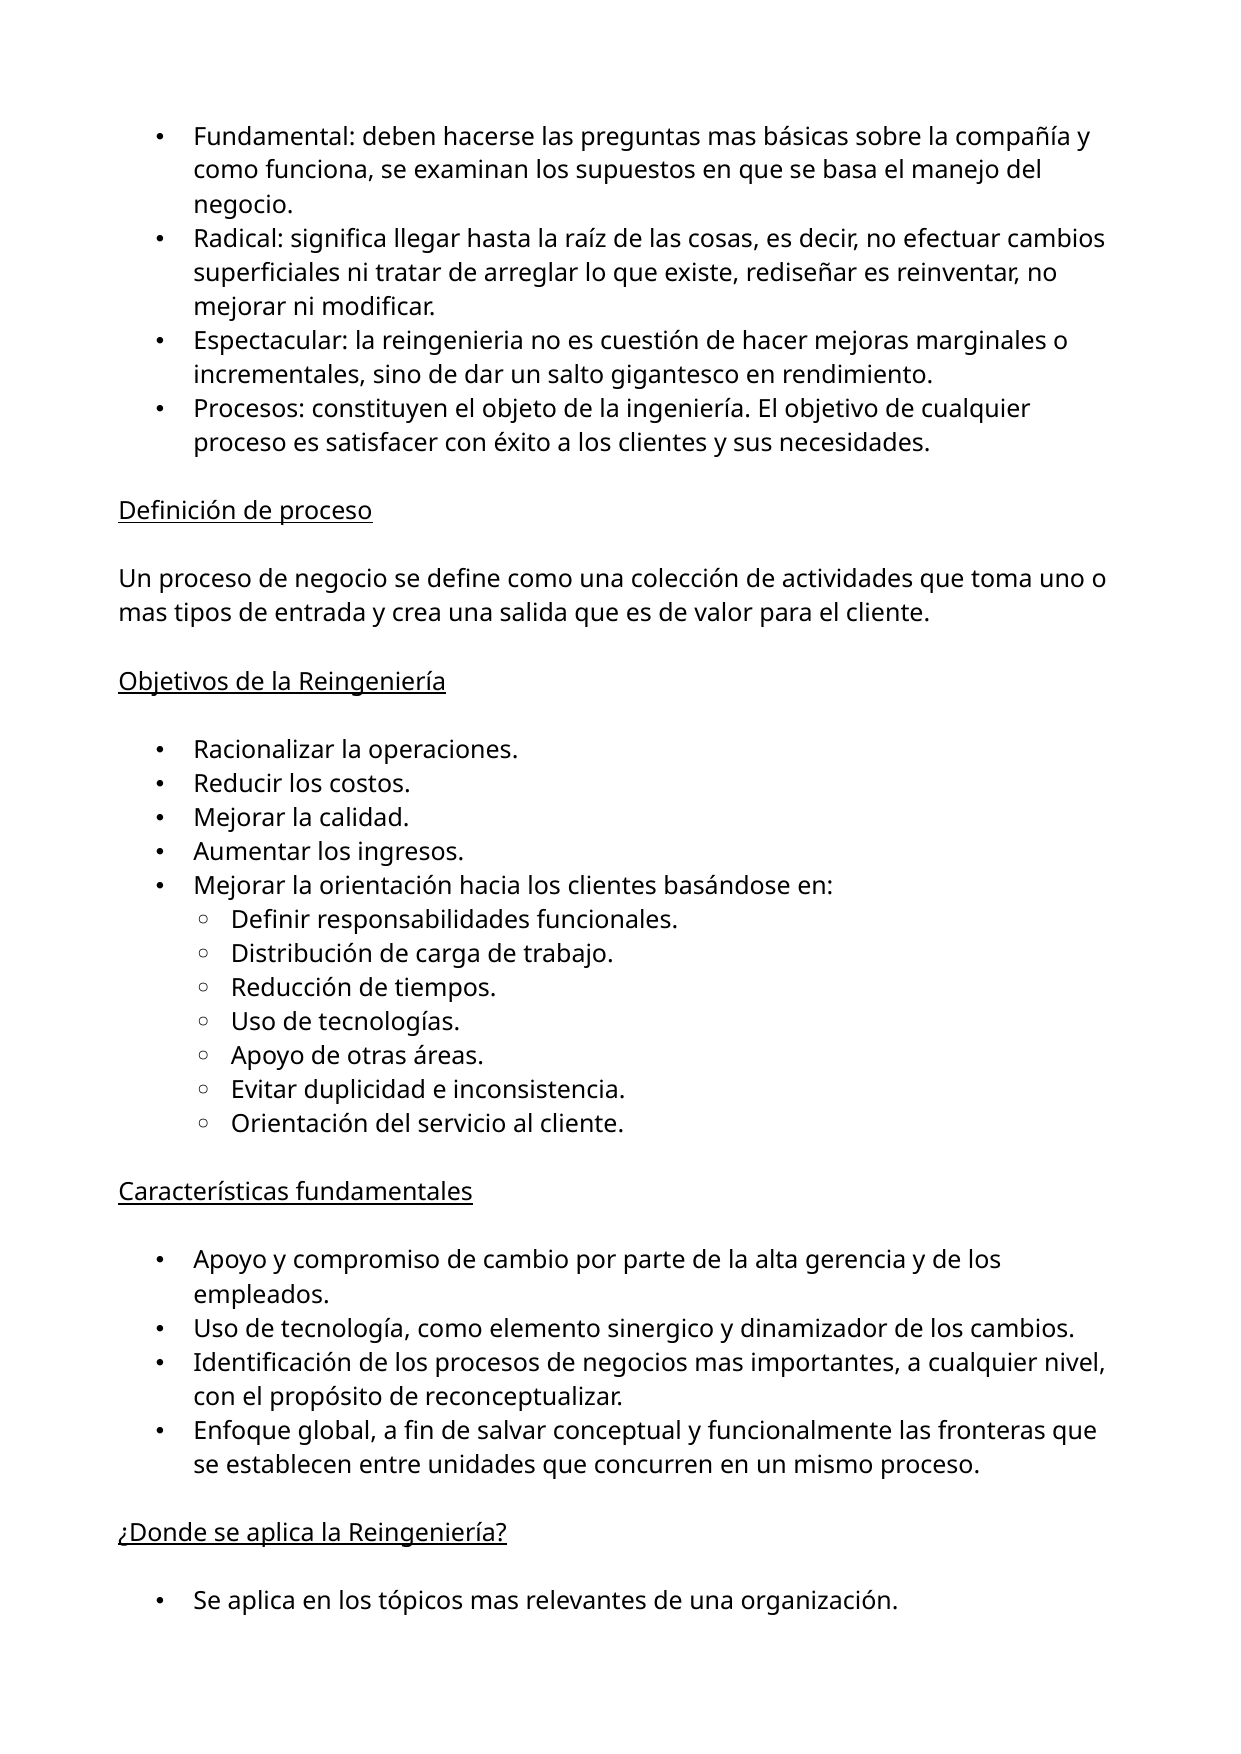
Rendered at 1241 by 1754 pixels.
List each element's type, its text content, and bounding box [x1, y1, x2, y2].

list Evitar duplicidad e inconsistencia. [193, 1072, 1122, 1106]
list Mejorar la orientación hacia los clientes basándose en: [156, 867, 1122, 902]
text Características fundamentales [118, 1174, 1122, 1208]
text Objetivos de la Reingeniería [118, 663, 1122, 697]
list Apoyo de otras áreas. [193, 1038, 1122, 1072]
list Procesos: constituyen el objeto de la ingeniería. El objetivo de cualquier proceso es satisfacer con éxito a los clientes y sus necesidades. [156, 391, 1122, 459]
list Orientación del servicio al cliente. [193, 1106, 1122, 1140]
list Apoyo y compromiso de cambio por parte de la alta gerencia y de los empleados. [156, 1242, 1122, 1310]
list Reducción de tiempos. [193, 970, 1122, 1004]
list Espectacular: la reingenieria no es cuestión de hacer mejoras marginales o incrementales, sino de dar un salto gigantesco en rendimiento. [156, 322, 1122, 391]
list Mejorar la calidad. [156, 799, 1122, 833]
list Fundamental: deben hacerse las preguntas mas básicas sobre la compañía y como funciona, se examinan los supuestos en que se basa el manejo del negocio. [156, 118, 1122, 220]
list Radical: significa llegar hasta la raíz de las cosas, es decir, no efectuar cambios superficiales ni tratar de arreglar lo que existe, rediseñar es reinventar, no mejorar ni modificar. [156, 220, 1122, 322]
list Racionalizar la operaciones. [156, 731, 1122, 765]
list Uso de tecnologías. [193, 1004, 1122, 1038]
list Reducir los costos. [156, 765, 1122, 799]
list Enfoque global, a fin de salvar conceptual y funcionalmente las fronteras que se establecen entre unidades que concurren en un mismo proceso. [156, 1412, 1122, 1481]
list Distribución de carga de trabajo. [193, 936, 1122, 970]
list Definir responsabilidades funcionales. [193, 902, 1122, 936]
text Un proceso de negocio se define como una colección de actividades que toma uno o mas tipos de entrada y crea una salida que es de valor para el cliente. [118, 561, 1122, 629]
text ¿Donde se aplica la Reingeniería? [118, 1515, 1122, 1549]
list Identificación de los procesos de negocios mas importantes, a cualquier nivel, con el propósito de reconceptualizar. [156, 1344, 1122, 1412]
list Aumentar los ingresos. [156, 833, 1122, 867]
list Uso de tecnología, como elemento sinergico y dinamizador de los cambios. [156, 1310, 1122, 1344]
text Definición de proceso [118, 493, 1122, 527]
list Se aplica en los tópicos mas relevantes de una organización. [156, 1583, 1122, 1617]
